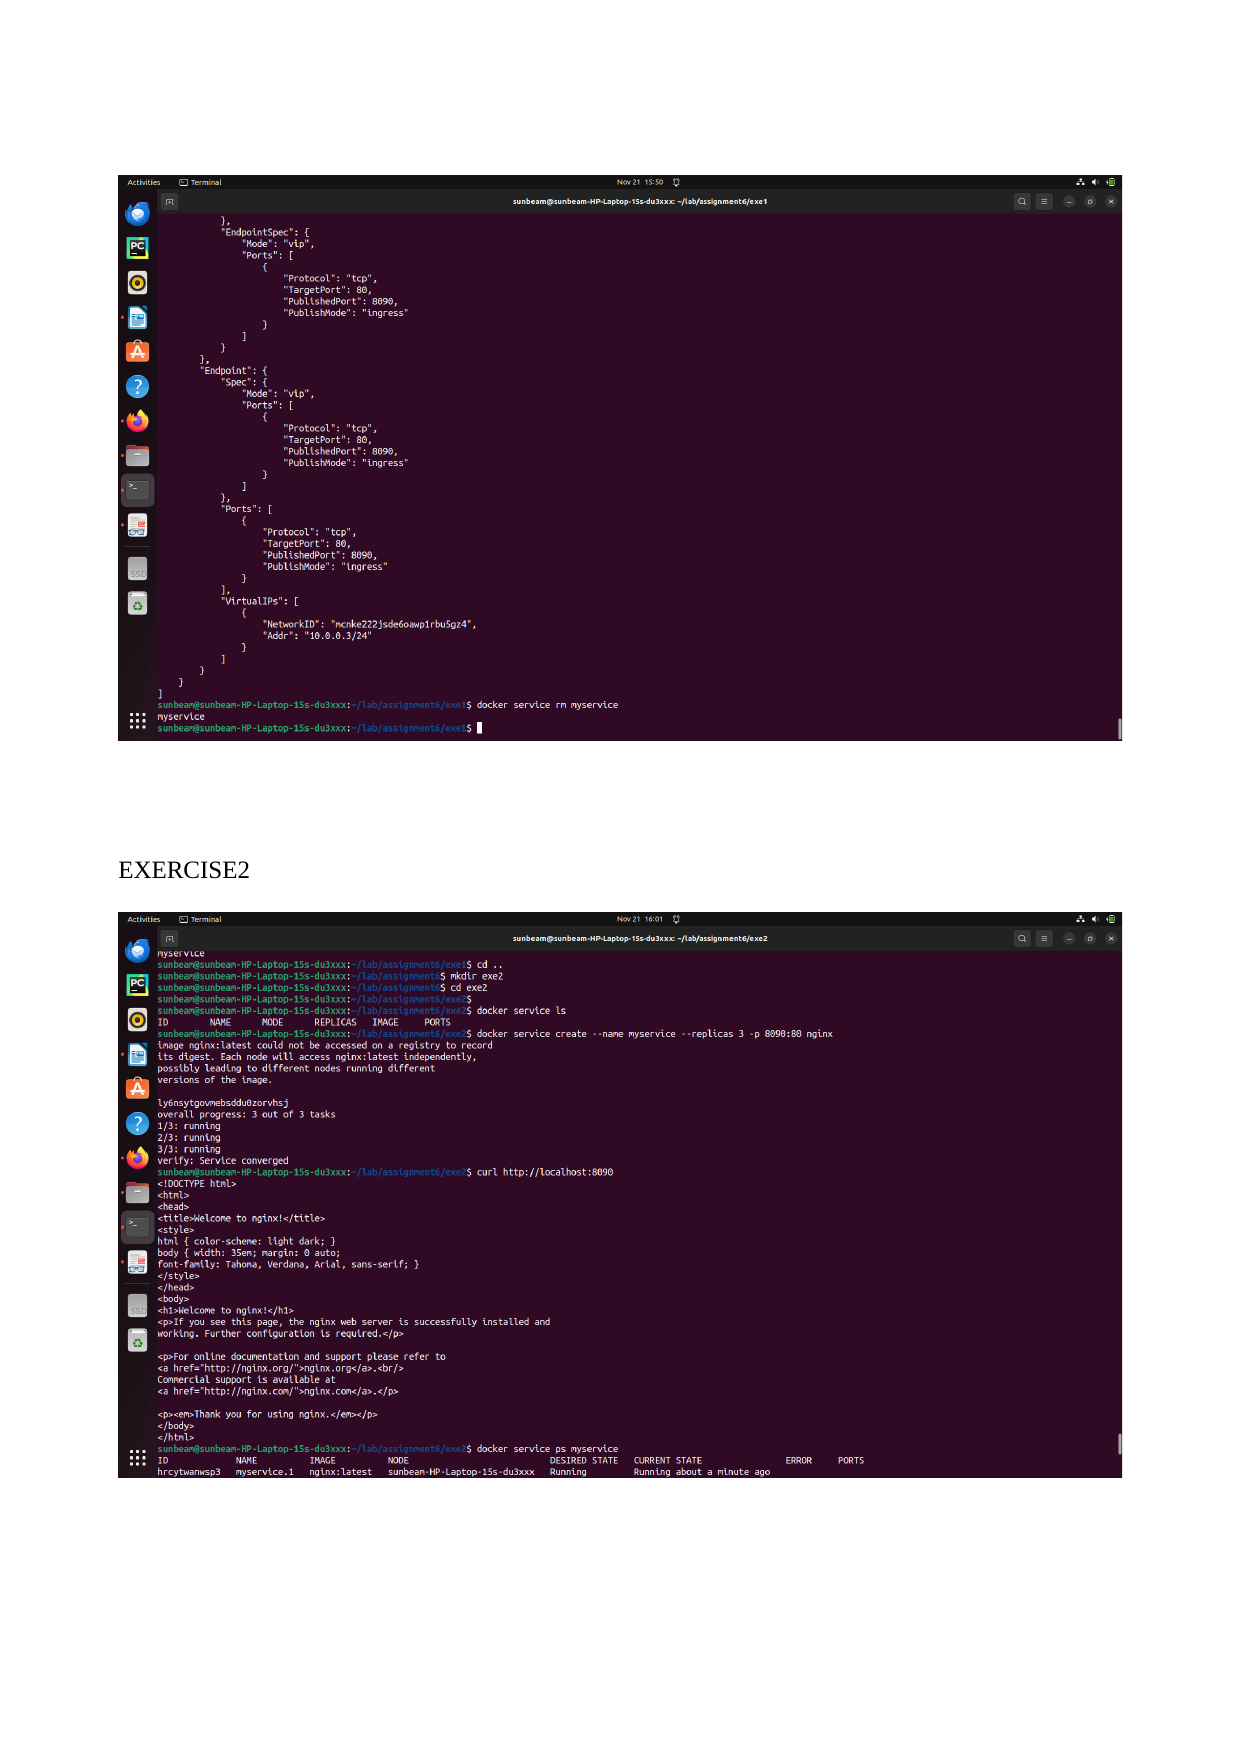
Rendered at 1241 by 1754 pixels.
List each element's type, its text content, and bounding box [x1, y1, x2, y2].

picture [118, 912, 1123, 1478]
text EXERCISE2 [118, 855, 1122, 884]
picture [118, 175, 1123, 741]
